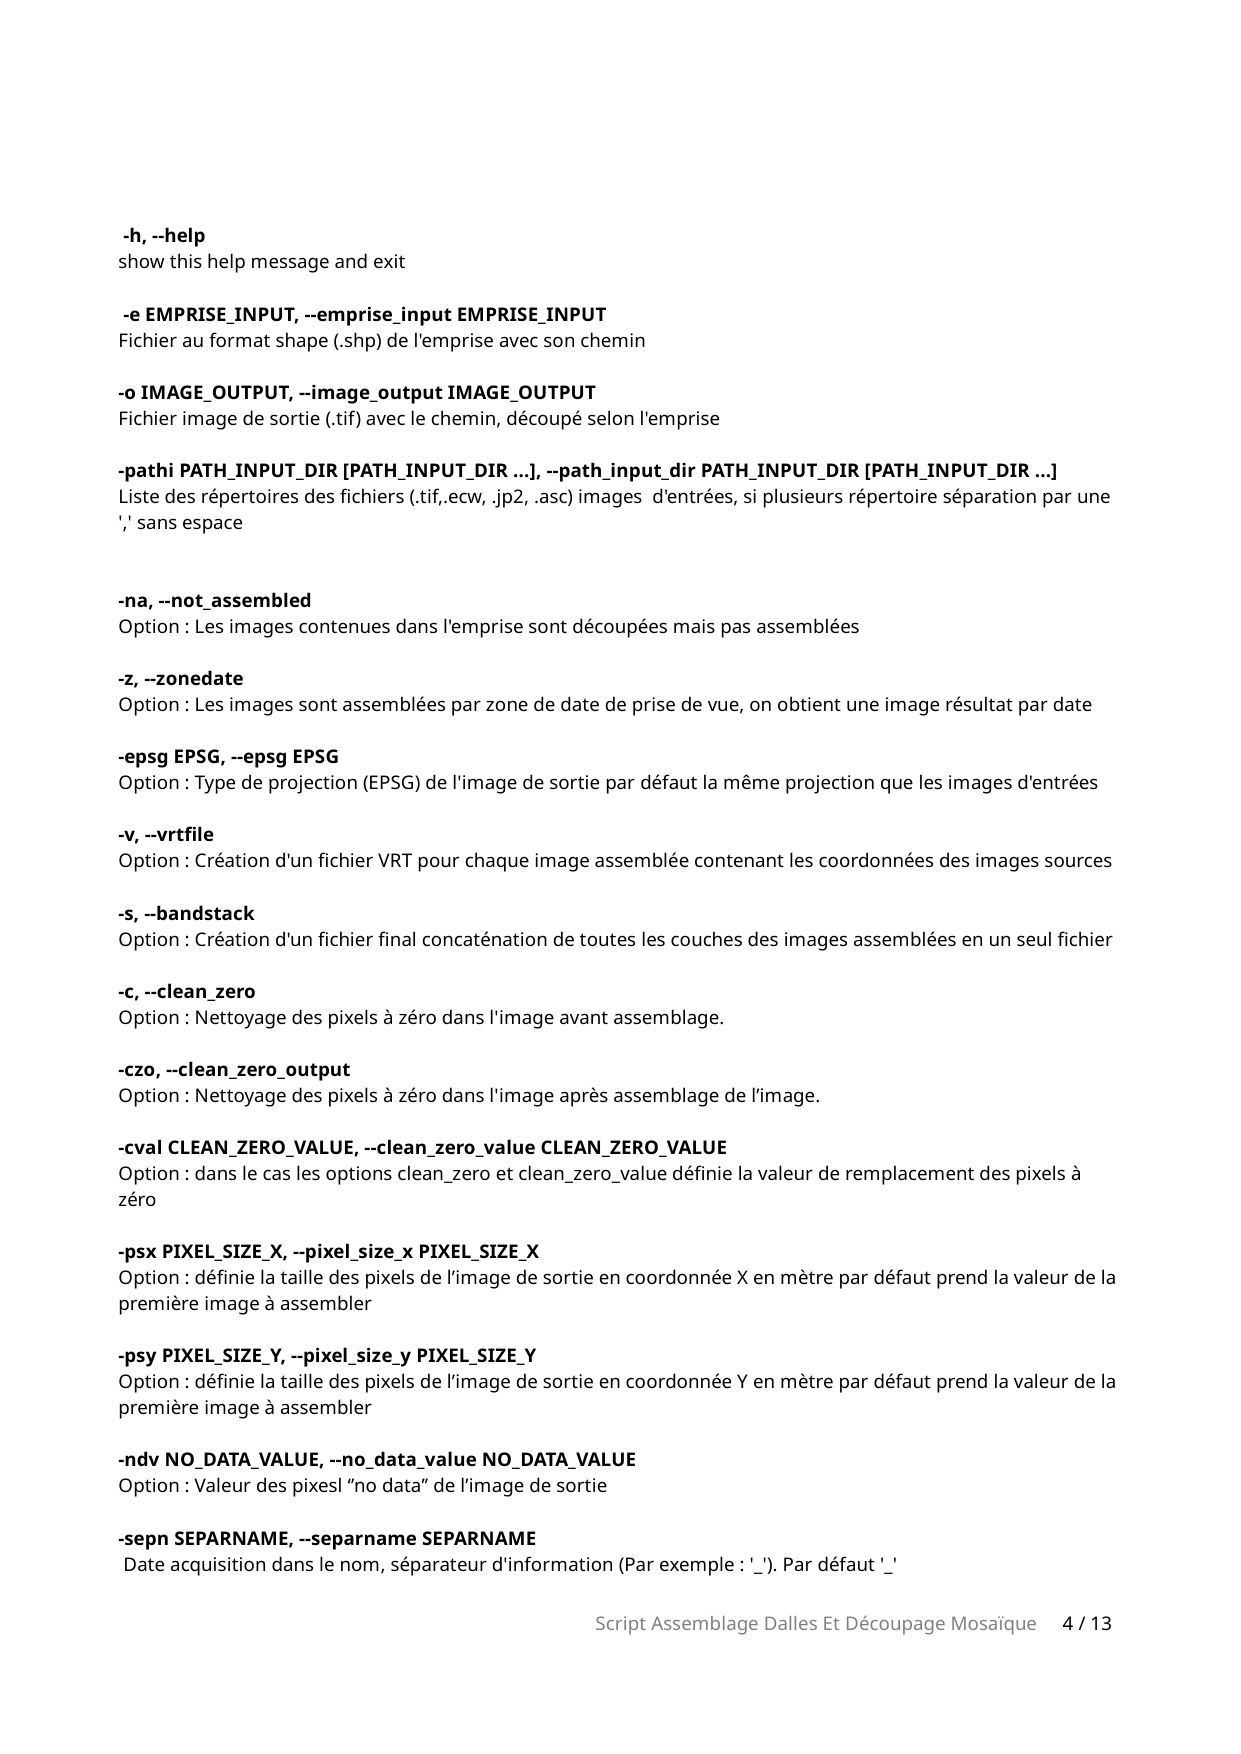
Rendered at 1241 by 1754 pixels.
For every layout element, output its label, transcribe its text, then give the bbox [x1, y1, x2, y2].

text -c, --clean_zero [118, 977, 1122, 1003]
text -v, --vrtfile [118, 821, 1122, 847]
text Option : Les images sont assemblées par zone de date de prise de vue, on obtient une image résultat par date [118, 691, 1122, 717]
text Option : Nettoyage des pixels à zéro dans l'image après assemblage de l’image. [118, 1082, 1122, 1108]
text -czo, --clean_zero_output [118, 1056, 1122, 1082]
text -sepn SEPARNAME, --separname SEPARNAME [118, 1524, 1122, 1550]
text Option : définie la taille des pixels de l’image de sortie en coordonnée Y en mètre par défaut prend la valeur de la première image à assembler [118, 1368, 1122, 1420]
text -o IMAGE_OUTPUT, --image_output IMAGE_OUTPUT [118, 378, 1122, 404]
text Option : définie la taille des pixels de l’image de sortie en coordonnée X en mètre par défaut prend la valeur de la première image à assembler [118, 1264, 1122, 1316]
text -e EMPRISE_INPUT, --emprise_input EMPRISE_INPUT [118, 300, 1122, 326]
text Liste des répertoires des fichiers (.tif,.ecw, .jp2, .asc) images d'entrées, si plusieurs répertoire séparation par une ',' sans espace [118, 483, 1122, 535]
text -na, --not_assembled [118, 587, 1122, 613]
text -h, --help [118, 222, 1122, 248]
text Fichier au format shape (.shp) de l'emprise avec son chemin [118, 326, 1122, 352]
text -cval CLEAN_ZERO_VALUE, --clean_zero_value CLEAN_ZERO_VALUE [118, 1134, 1122, 1160]
text Option : Création d'un fichier VRT pour chaque image assemblée contenant les coordonnées des images sources [118, 847, 1122, 873]
text Option : Nettoyage des pixels à zéro dans l'image avant assemblage. [118, 1003, 1122, 1029]
text Option : Type de projection (EPSG) de l'image de sortie par défaut la même projection que les images d'entrées [118, 769, 1122, 795]
text Option : Valeur des pixesl ‘’no data’’ de l’image de sortie [118, 1472, 1122, 1498]
text Option : Les images contenues dans l'emprise sont découpées mais pas assemblées [118, 613, 1122, 639]
text -ndv NO_DATA_VALUE, --no_data_value NO_DATA_VALUE [118, 1446, 1122, 1472]
text Option : dans le cas les options clean_zero et clean_zero_value définie la valeur de remplacement des pixels à zéro [118, 1160, 1122, 1212]
text -z, --zonedate [118, 665, 1122, 691]
text Fichier image de sortie (.tif) avec le chemin, découpé selon l'emprise [118, 404, 1122, 431]
text -pathi PATH_INPUT_DIR [PATH_INPUT_DIR ...], --path_input_dir PATH_INPUT_DIR [PATH_INPUT_DIR ...] [118, 457, 1122, 483]
text Option : Création d'un fichier final concaténation de toutes les couches des images assemblées en un seul fichier [118, 925, 1122, 951]
text -epsg EPSG, --epsg EPSG [118, 743, 1122, 769]
text show this help message and exit [118, 248, 1122, 274]
text Date acquisition dans le nom, séparateur d'information (Par exemple : '_'). Par défaut '_' [118, 1550, 1122, 1576]
text -s, --bandstack [118, 899, 1122, 925]
text -psy PIXEL_SIZE_Y, --pixel_size_y PIXEL_SIZE_Y [118, 1342, 1122, 1368]
text -psx PIXEL_SIZE_X, --pixel_size_x PIXEL_SIZE_X [118, 1238, 1122, 1264]
